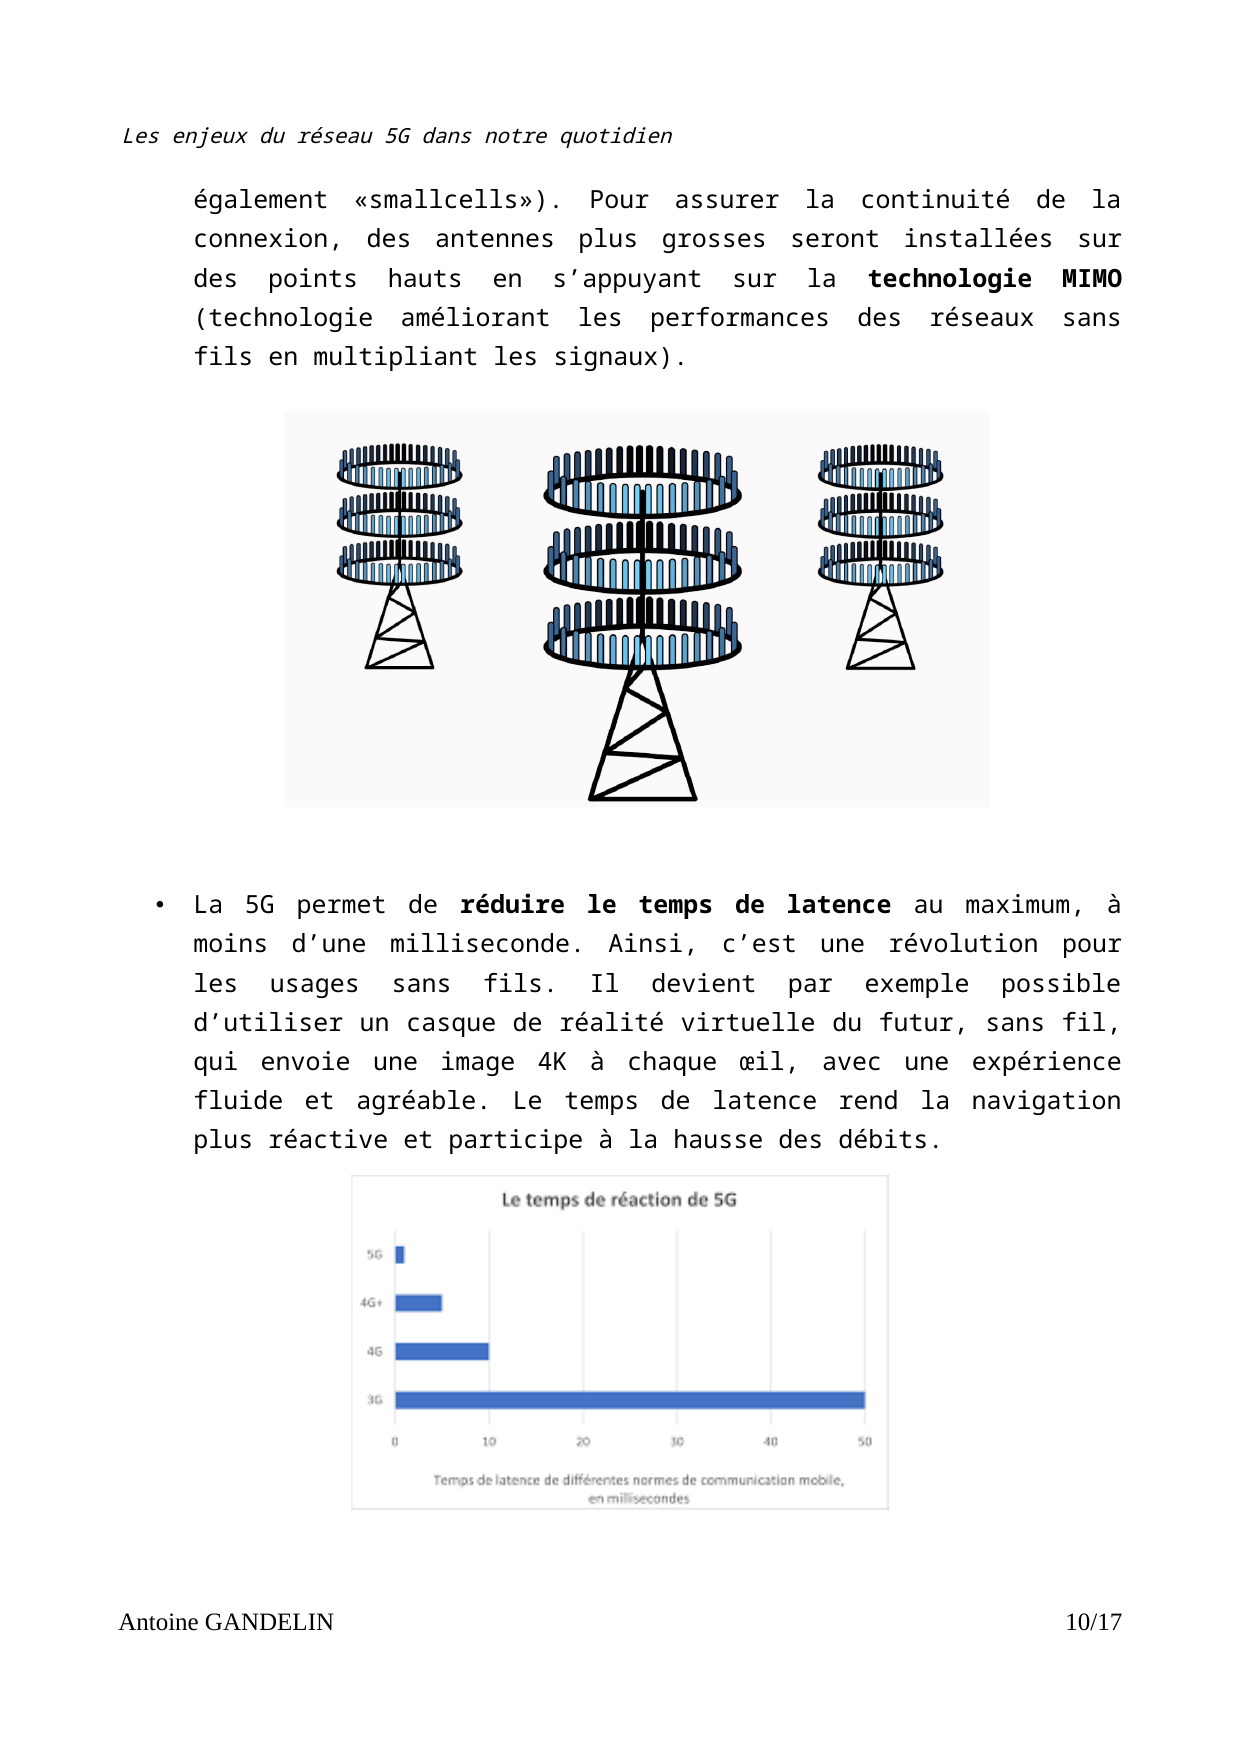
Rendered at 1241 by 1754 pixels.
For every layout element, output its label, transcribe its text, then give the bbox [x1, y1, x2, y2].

list La 5G permet de réduire le temps de latence au maximum, à moins d’une milliseconde. Ainsi, c’est une révolution pour les usages sans fils. Il devient par exemple possible d’utiliser un casque de réalité virtuelle du futur, sans fil, qui envoie une image 4K à chaque œil, avec une expérience fluide et agréable. Le temps de latence rend la navigation plus réactive et participe à la hausse des débits. [156, 862, 1122, 1156]
list également «smallcells»). Pour assurer la continuité de la connexion, des antennes plus grosses seront installées sur des points hauts en s’appuyant sur la technologie MIMO (technologie améliorant les performances des réseaux sans fils en multipliant les signaux). [156, 182, 1122, 373]
picture [351, 1175, 889, 1510]
picture [284, 411, 989, 807]
